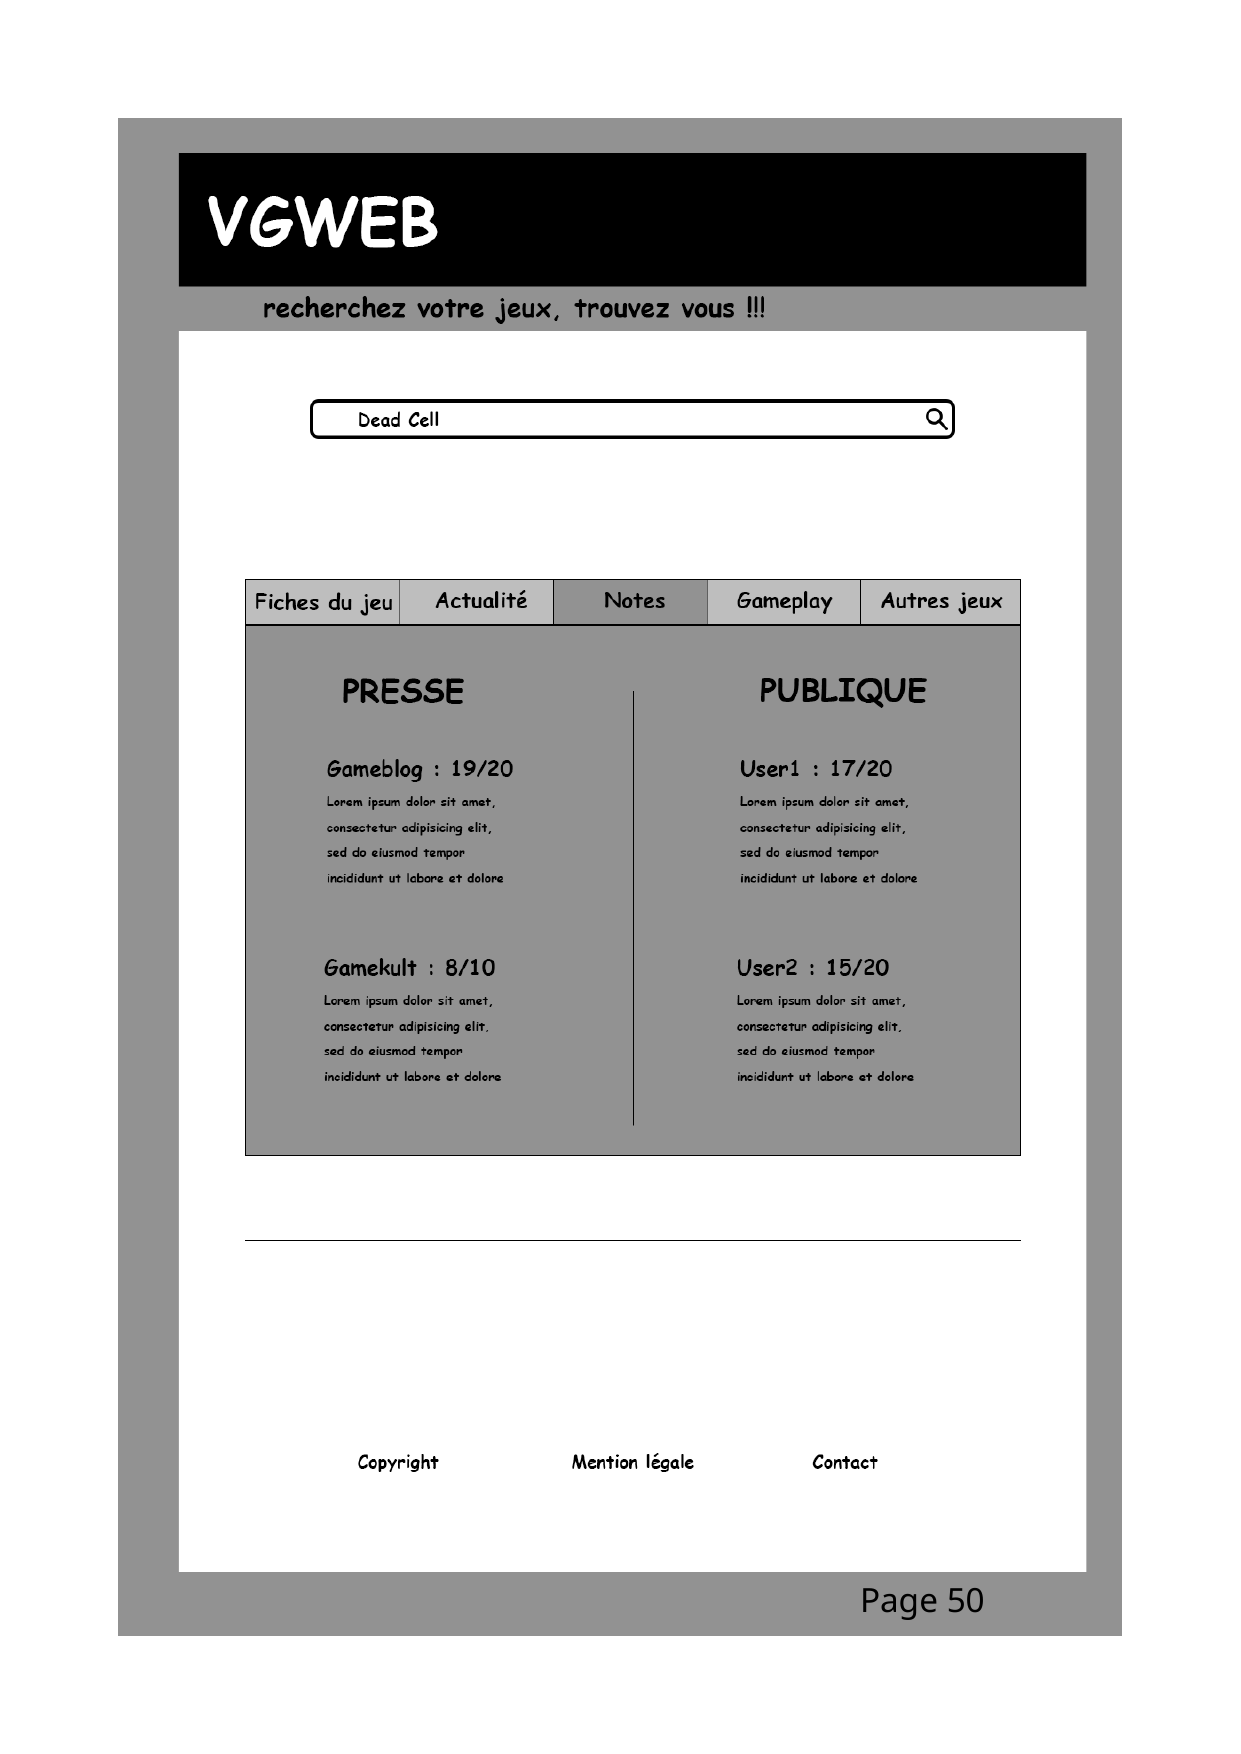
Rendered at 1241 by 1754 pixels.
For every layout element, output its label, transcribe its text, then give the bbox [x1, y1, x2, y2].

picture [178, 153, 1087, 1572]
text Page 50 [118, 118, 1122, 1623]
